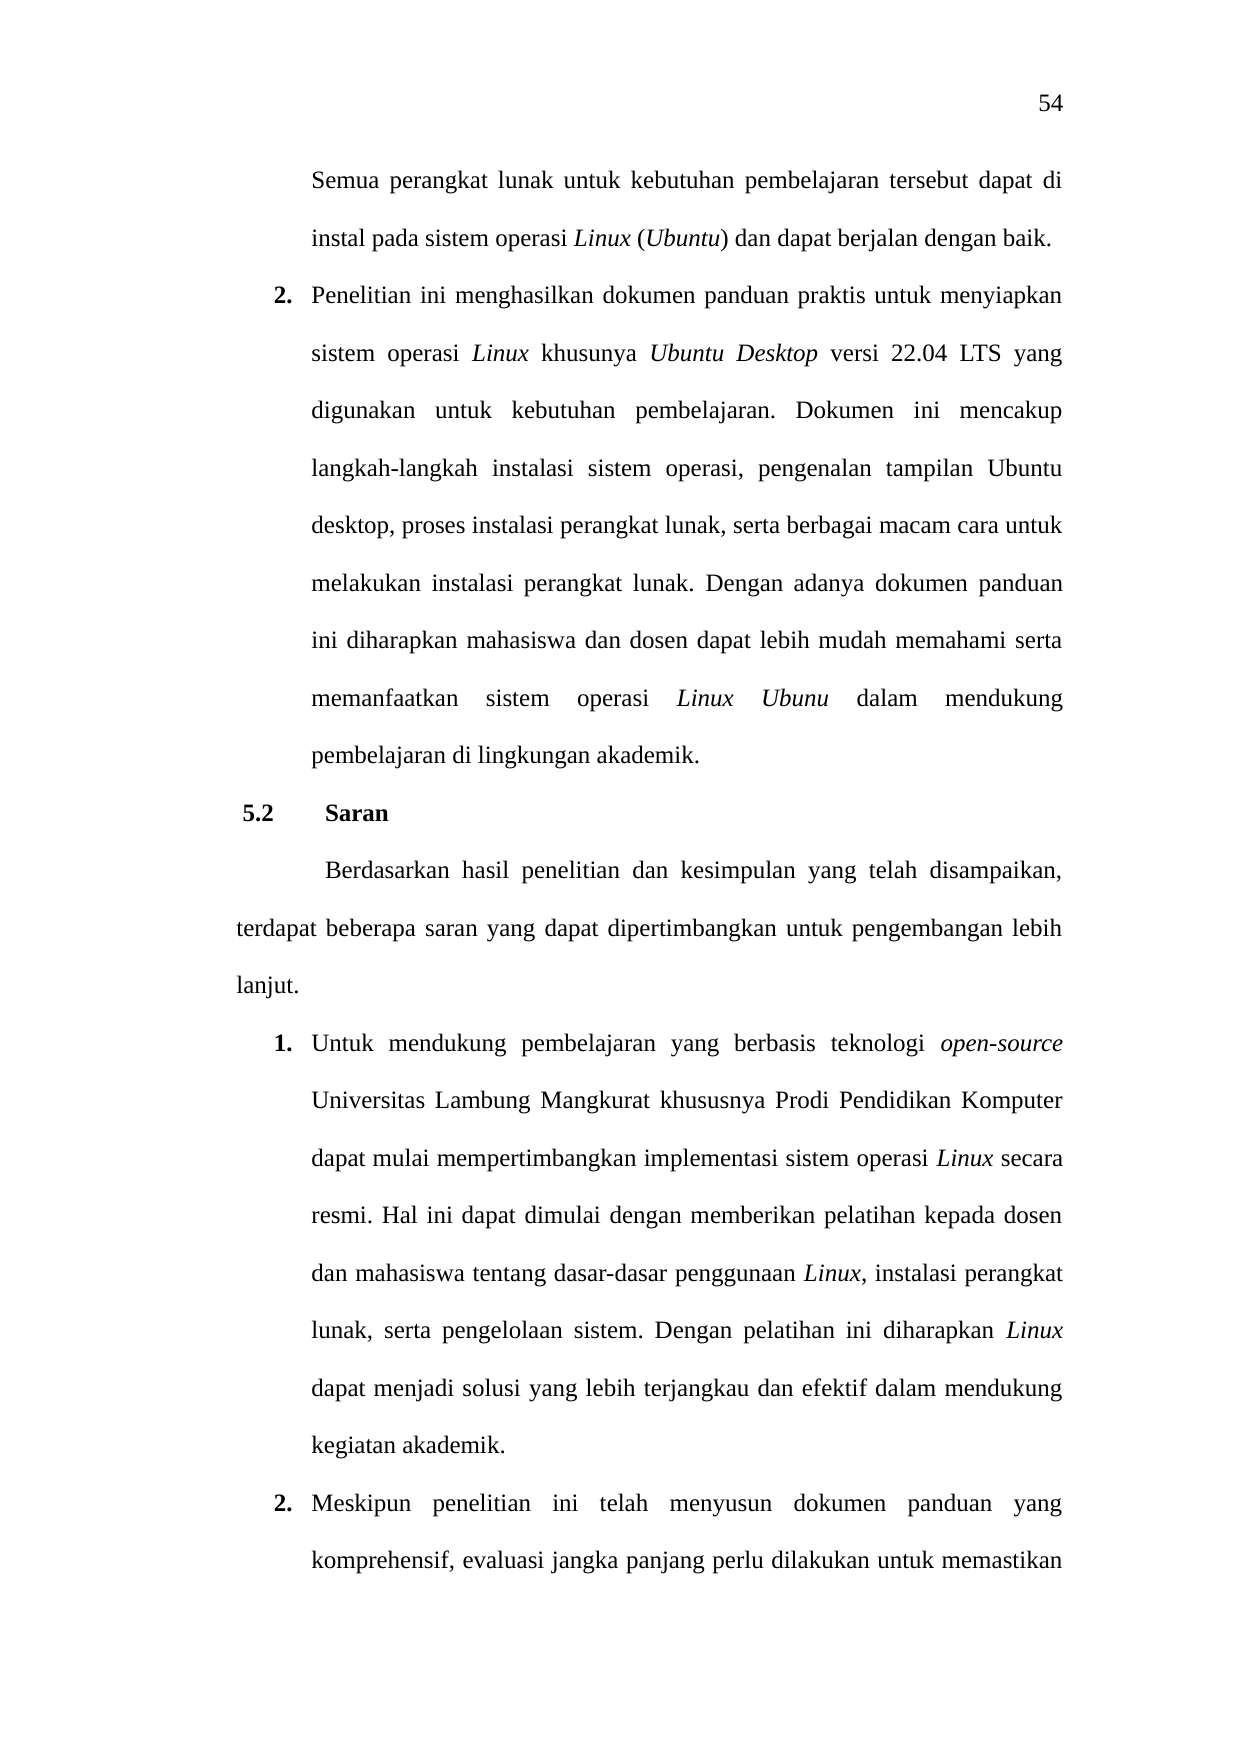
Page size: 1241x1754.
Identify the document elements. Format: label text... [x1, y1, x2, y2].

list Penelitian ini menghasilkan dokumen panduan praktis untuk menyiapkan sistem operasi Linux khusunya Ubuntu Desktop versi 22.04 LTS yang digunakan untuk kebutuhan pembelajaran. Dokumen ini mencakup langkah-langkah instalasi sistem operasi, pengenalan tampilan Ubuntu desktop, proses instalasi perangkat lunak, serta berbagai macam cara untuk melakukan instalasi perangkat lunak. Dengan adanya dokumen panduan ini diharapkan mahasiswa dan dosen dapat lebih mudah memahami serta memanfaatkan sistem operasi Linux Ubunu dalam mendukung pembelajaran di lingkungan akademik. [274, 280, 1063, 769]
text Berdasarkan hasil penelitian dan kesimpulan yang telah disampaikan, terdapat beberapa saran yang dapat dipertimbangkan untuk pengembangan lebih lanjut. [236, 855, 1063, 999]
text Semua perangkat lunak untuk kebutuhan pembelajaran tersebut dapat di instal pada sistem operasi Linux (Ubuntu) dan dapat berjalan dengan baik. [311, 165, 1063, 252]
list Meskipun penelitian ini telah menyusun dokumen panduan yang komprehensif, evaluasi jangka panjang perlu dilakukan untuk memastikan [274, 1488, 1063, 1574]
list Untuk mendukung pembelajaran yang berbasis teknologi open-source Universitas Lambung Mangkurat khususnya Prodi Pendidikan Komputer dapat mulai mempertimbangkan implementasi sistem operasi Linux secara resmi. Hal ini dapat dimulai dengan memberikan pelatihan kepada dosen dan mahasiswa tentang dasar-dasar penggunaan Linux, instalasi perangkat lunak, serta pengelolaan sistem. Dengan pelatihan ini diharapkan Linux dapat menjadi solusi yang lebih terjangkau dan efektif dalam mendukung kegiatan akademik. [274, 1028, 1063, 1459]
subtitle Saran [236, 798, 1063, 827]
